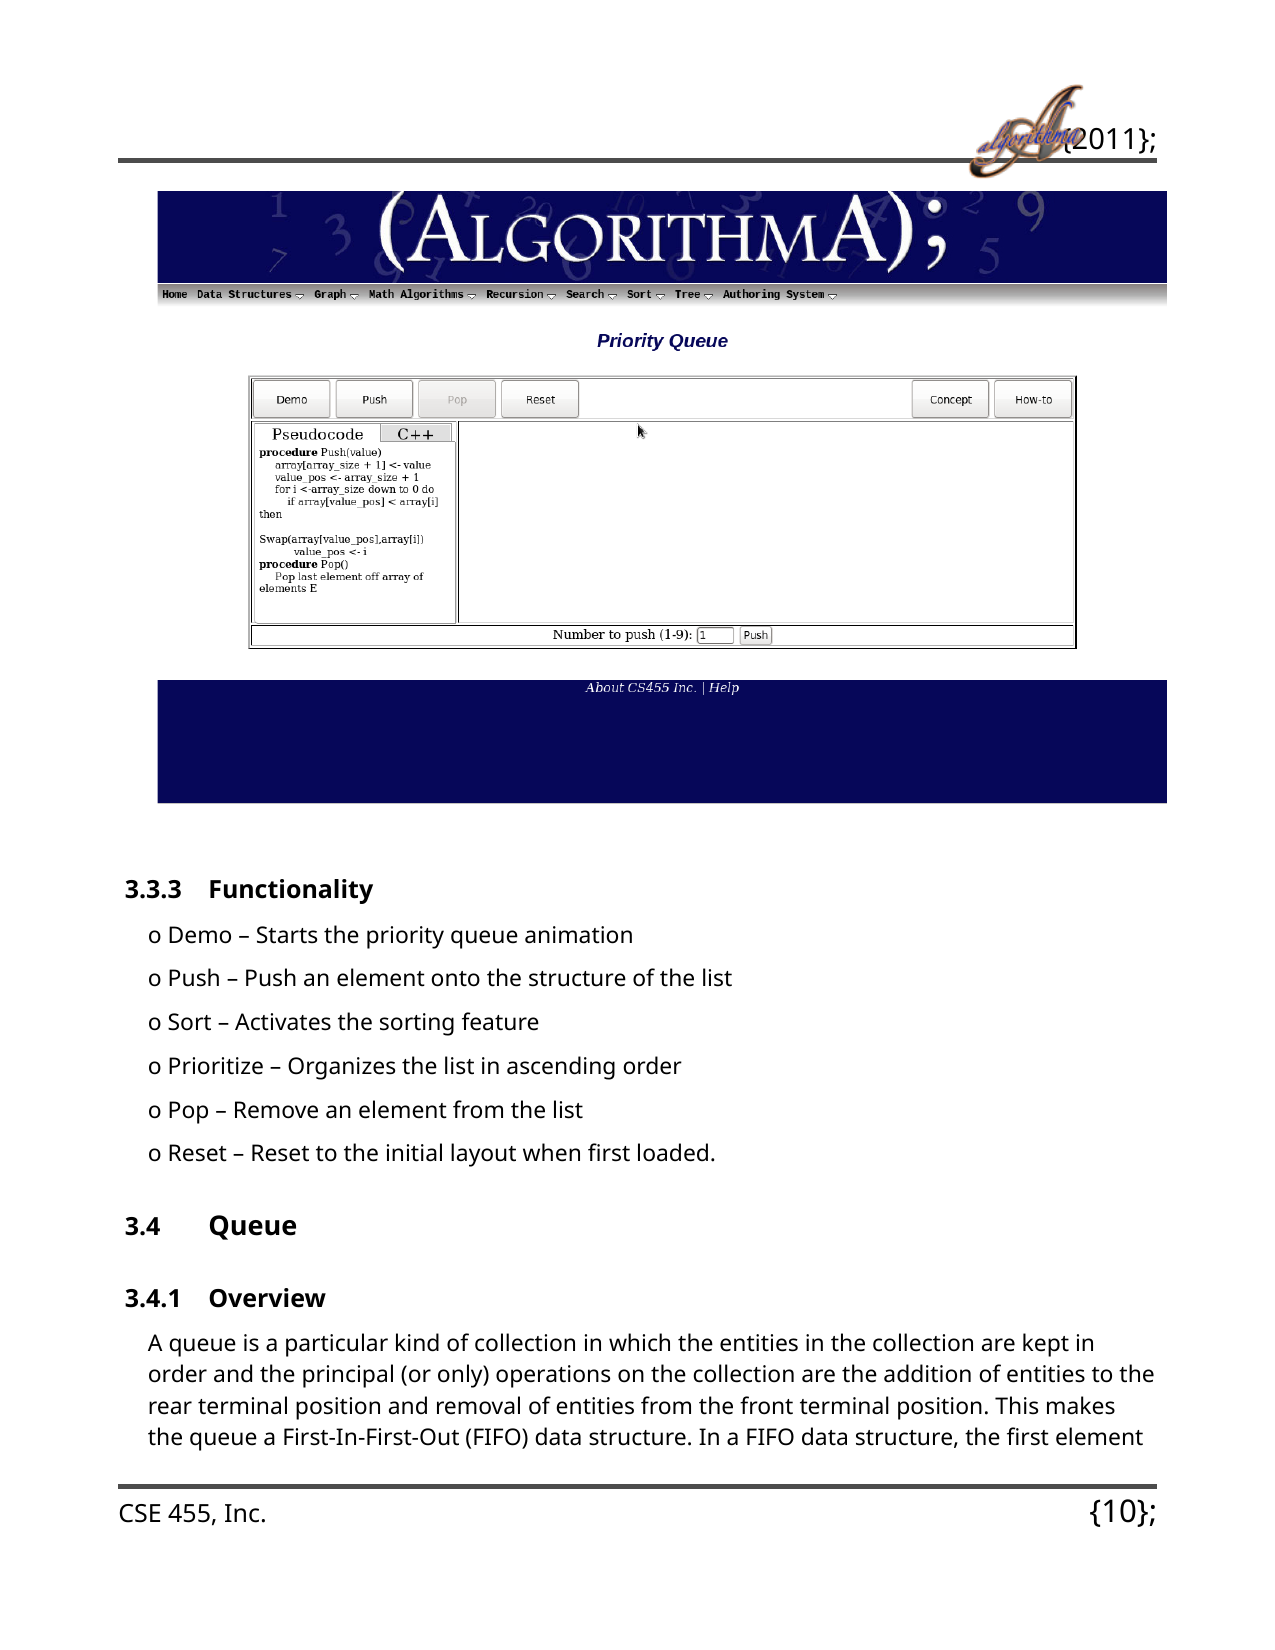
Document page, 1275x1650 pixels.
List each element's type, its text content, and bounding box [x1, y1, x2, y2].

subtitle Functionality [118, 872, 1157, 906]
text o Prioritize – Organizes the list in ascending order [148, 1050, 1157, 1081]
picture [157, 191, 1167, 804]
picture [966, 83, 1087, 180]
subtitle Overview [118, 1281, 1157, 1314]
text o Demo – Starts the priority queue animation [148, 919, 1157, 950]
text A queue is a particular kind of collection in which the entities in the collection are kept in order and the principal (or only) operations on the collection are the addition of entities to the rear terminal position and removal of entities from the front terminal position. This makes the queue a First-In-First-Out (FIFO) data structure. In a FIFO data structure, the first element [148, 1327, 1157, 1452]
subtitle Queue [118, 1206, 1157, 1243]
text o Pop – Remove an element from the list [148, 1094, 1157, 1125]
text o Reset – Reset to the initial layout when first loaded. [148, 1137, 1157, 1169]
text o Push – Push an element onto the structure of the list [148, 962, 1157, 994]
text o Sort – Activates the sorting feature [148, 1006, 1157, 1037]
